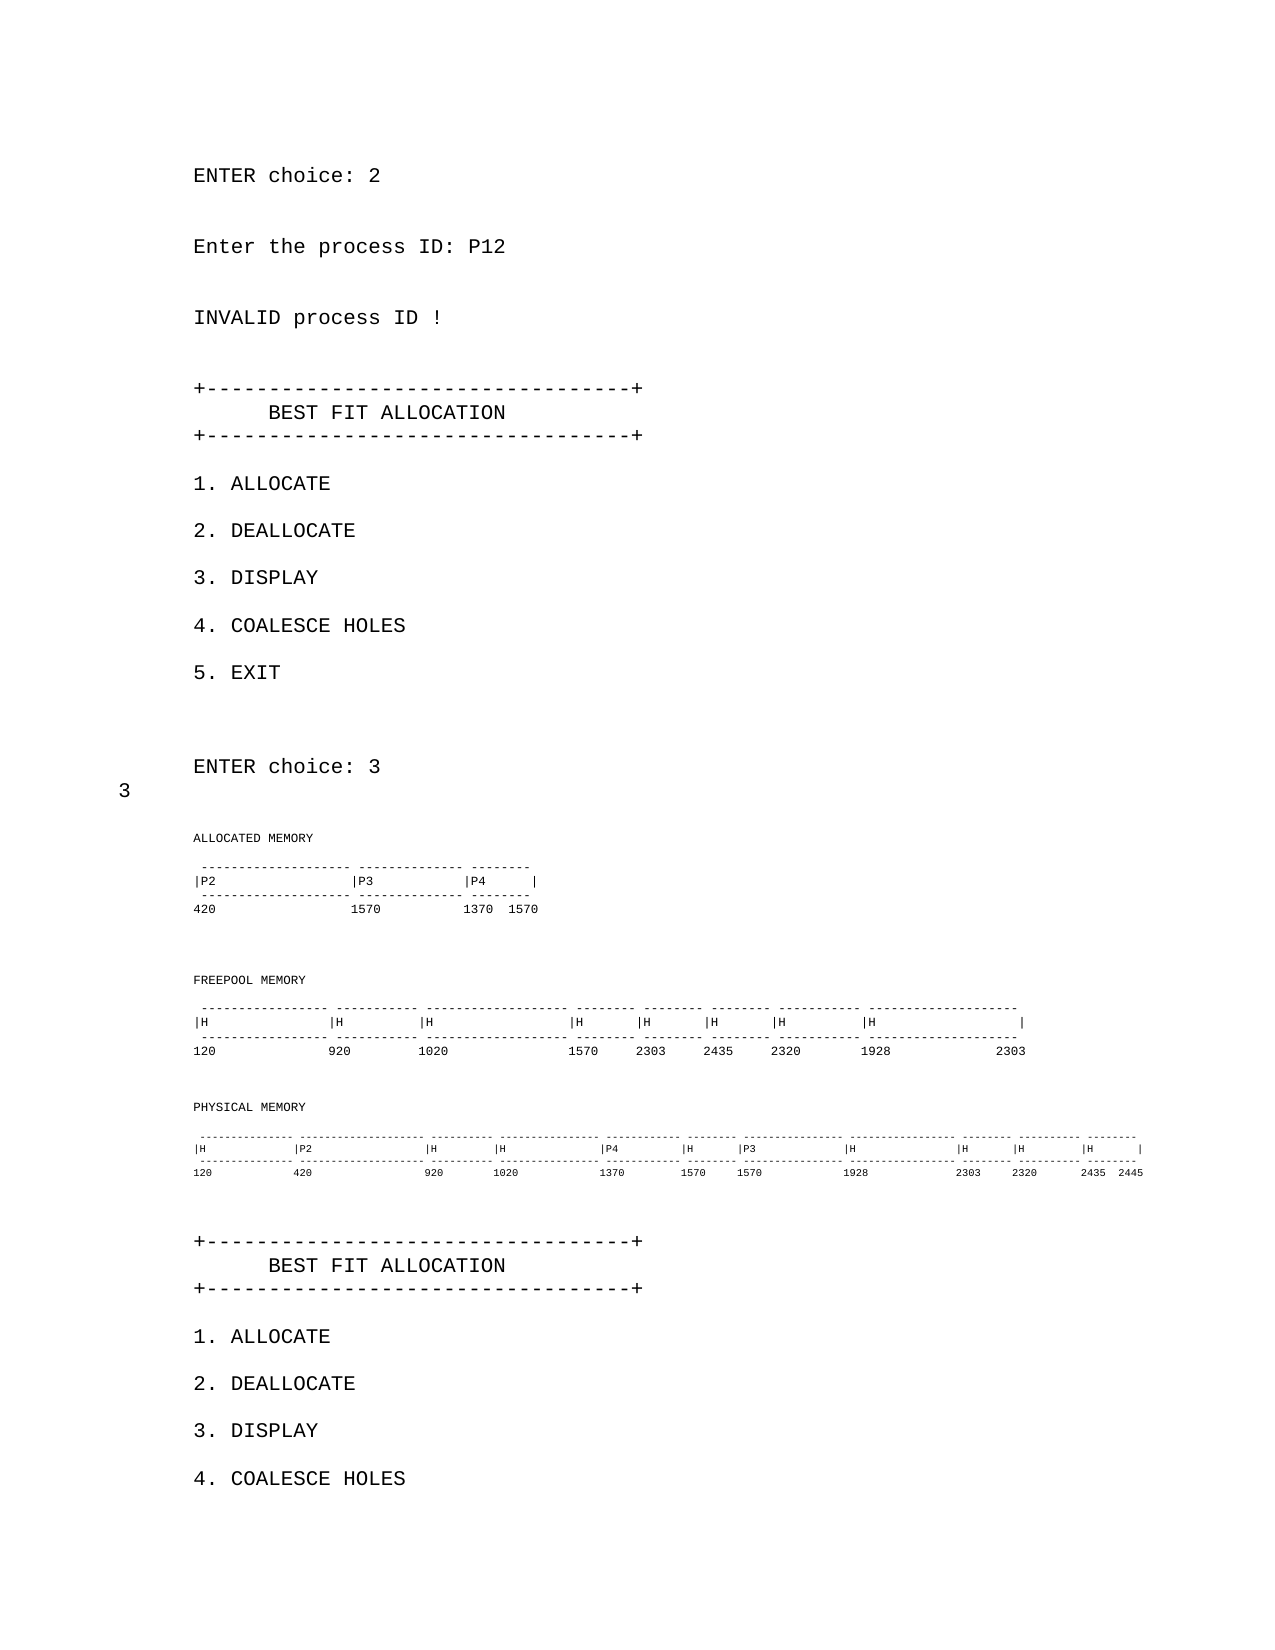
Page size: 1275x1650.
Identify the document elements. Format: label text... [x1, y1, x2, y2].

text +----------------------------------+ [118, 1278, 1157, 1302]
text 1. ALLOCATE [118, 1326, 1157, 1349]
text -------------------- -------------- -------- [118, 861, 1157, 875]
text 420 1570 1370 1570 [118, 903, 1157, 917]
text 3. DISPLAY [118, 567, 1157, 591]
text --------------- -------------------- ---------- ---------------- ------------ -------- ---------------- ----------------- -------- ---------- -------- [118, 1156, 1157, 1167]
text +----------------------------------+ [118, 426, 1157, 449]
text ----------------- ----------- ------------------- -------- -------- -------- ----------- -------------------- [118, 1031, 1157, 1045]
text +----------------------------------+ [118, 1231, 1157, 1255]
text 2. DEALLOCATE [118, 520, 1157, 544]
text ----------------- ----------- ------------------- -------- -------- -------- ----------- -------------------- [118, 1002, 1157, 1016]
text |H |H |H |H |H |H |H |H | [118, 1016, 1157, 1031]
text ENTER choice: 3 [118, 757, 1157, 780]
text -------------------- -------------- -------- [118, 889, 1157, 903]
text ALLOCATED MEMORY [118, 832, 1157, 846]
text 4. COALESCE HOLES [118, 615, 1157, 638]
text PHYSICAL MEMORY [118, 1101, 1157, 1116]
text 5. EXIT [118, 662, 1157, 686]
text BEST FIT ALLOCATION [118, 1255, 1157, 1278]
text 2. DEALLOCATE [118, 1373, 1157, 1397]
text 1. ALLOCATE [118, 473, 1157, 496]
text ENTER choice: 2 [118, 165, 1157, 189]
text 120 920 1020 1570 2303 2435 2320 1928 2303 [118, 1045, 1157, 1059]
text Enter the process ID: P12 [118, 236, 1157, 260]
text +----------------------------------+ [118, 378, 1157, 402]
text 3. DISPLAY [118, 1420, 1157, 1444]
text 4. COALESCE HOLES [118, 1468, 1157, 1491]
text |P2 |P3 |P4 | [118, 875, 1157, 889]
text 120 420 920 1020 1370 1570 1570 1928 2303 2320 2435 2445 [118, 1167, 1157, 1179]
text INVALID process ID ! [118, 307, 1157, 331]
text --------------- -------------------- ---------- ---------------- ------------ -------- ---------------- ----------------- -------- ---------- -------- [118, 1130, 1157, 1144]
text BEST FIT ALLOCATION [118, 402, 1157, 426]
text 3 [118, 780, 1157, 804]
text |H |P2 |H |H |P4 |H |P3 |H |H |H |H | [118, 1144, 1157, 1156]
text FREEPOOL MEMORY [118, 974, 1157, 988]
